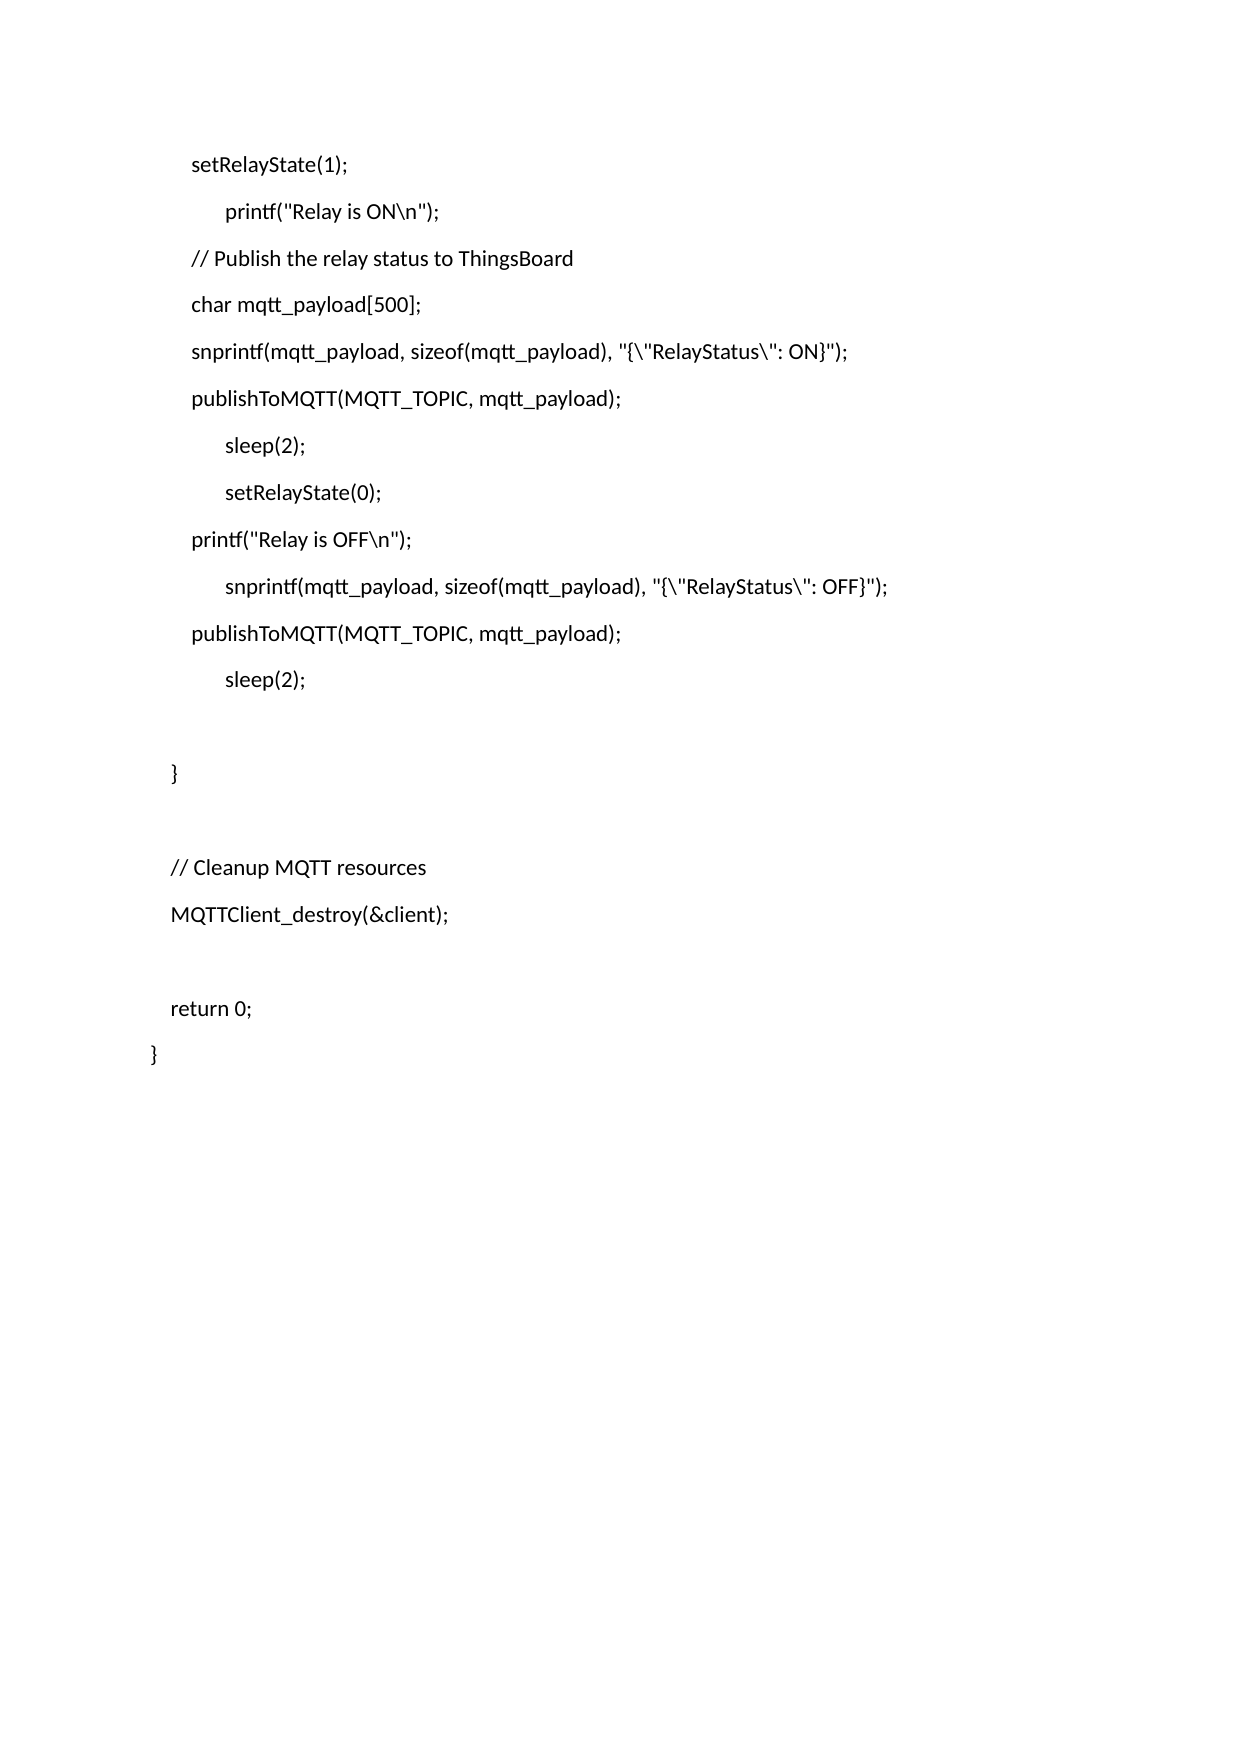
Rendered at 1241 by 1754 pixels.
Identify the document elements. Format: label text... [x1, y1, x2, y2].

text setRelayState(1); [150, 150, 1090, 178]
text char mqtt_payload[500]; [150, 291, 1090, 319]
text // Cleanup MQTT resources [150, 853, 1090, 881]
text printf("Relay is ON\n"); [150, 197, 1090, 225]
text // Publish the relay status to ThingsBoard [150, 244, 1090, 272]
text MQTTClient_destroy(&client); [150, 900, 1090, 928]
text } [150, 1041, 1090, 1069]
text publishToMQTT(MQTT_TOPIC, mqtt_payload); [150, 384, 1090, 412]
text } [150, 759, 1090, 787]
text return 0; [150, 994, 1090, 1022]
text snprintf(mqtt_payload, sizeof(mqtt_payload), "{\"RelayStatus\": ON}"); [150, 337, 1090, 366]
text snprintf(mqtt_payload, sizeof(mqtt_payload), "{\"RelayStatus\": OFF}"); [150, 572, 1090, 600]
text publishToMQTT(MQTT_TOPIC, mqtt_payload); [150, 619, 1090, 647]
text sleep(2); [150, 431, 1090, 459]
text printf("Relay is OFF\n"); [150, 525, 1090, 553]
text setRelayState(0); [150, 478, 1090, 506]
text sleep(2); [150, 666, 1090, 694]
